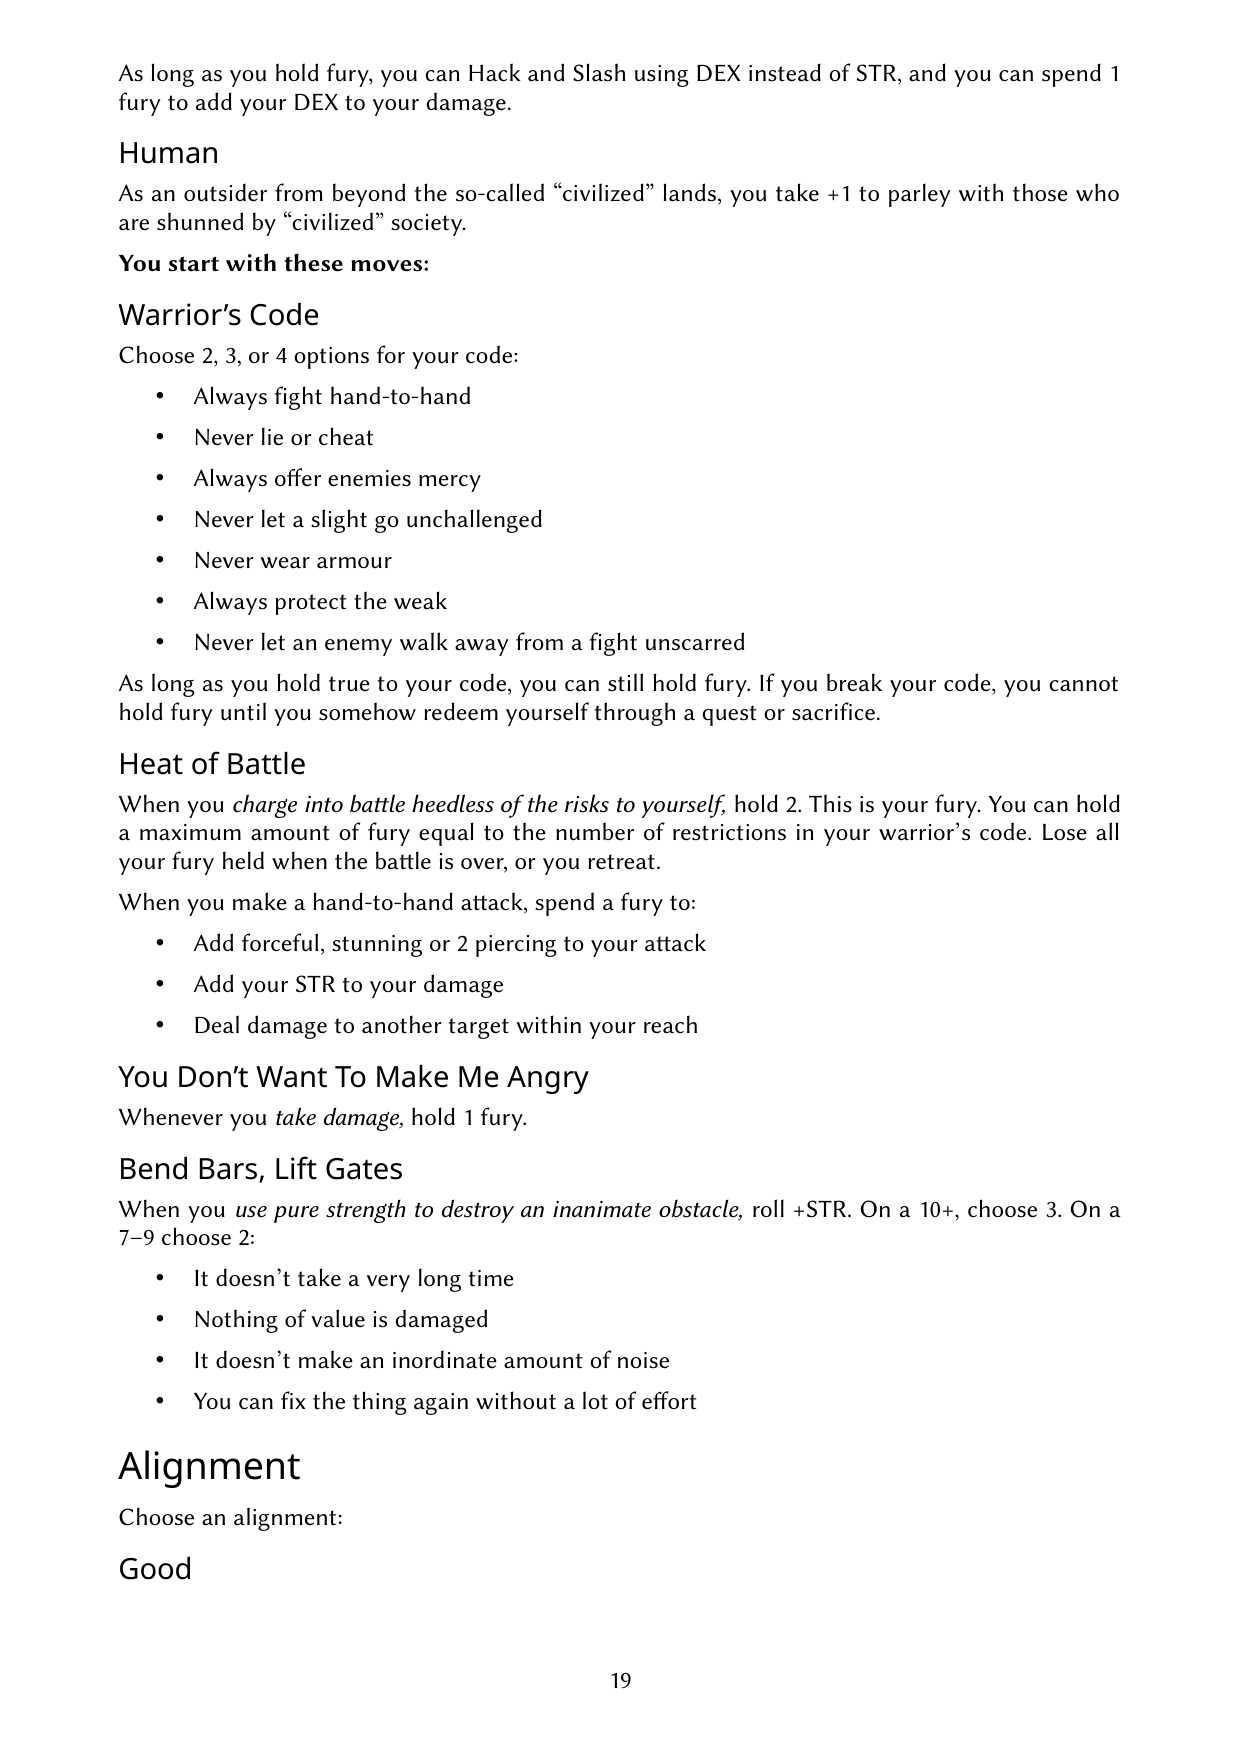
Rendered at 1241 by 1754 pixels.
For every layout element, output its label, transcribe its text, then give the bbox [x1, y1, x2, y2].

text As an outsider from beyond the so-called “civilized” lands, you take +1 to parley with those who are shunned by “civilized” society. [118, 179, 1122, 237]
list Always protect the weak [156, 587, 1122, 616]
list Never wear armour [156, 546, 1122, 575]
list Never let a slight go unchallenged [156, 505, 1122, 534]
subtitle Heat of Battle [118, 743, 1122, 783]
list It doesn’t take a very long time [156, 1264, 1122, 1293]
subtitle Alignment [118, 1439, 1122, 1491]
list You can fix the thing again without a lot of effort [156, 1387, 1122, 1416]
subtitle You Don’t Want To Make Me Angry [118, 1056, 1122, 1096]
text Whenever you take damage, hold 1 fury. [118, 1103, 1122, 1131]
subtitle Good [118, 1548, 1122, 1588]
list Add forceful, stunning or 2 piercing to your attack [156, 929, 1122, 957]
list Never lie or cheat [156, 423, 1122, 452]
text Choose 2, 3, or 4 options for your code: [118, 341, 1122, 369]
text When you use pure strength to destroy an inanimate obstacle, roll +STR. On a 10+, choose 3. On a 7–9 choose 2: [118, 1195, 1122, 1252]
subtitle Bend Bars, Lift Gates [118, 1148, 1122, 1188]
subtitle Warrior’s Code [118, 294, 1122, 334]
text Choose an alignment: [118, 1503, 1122, 1532]
text When you charge into battle heedless of the risks to yourself, hold 2. This is your fury. You can hold a maximum amount of fury equal to the number of restrictions in your warrior’s code. Lose all your fury held when the battle is over, or you retreat. [118, 790, 1122, 875]
text As long as you hold true to your code, you can still hold fury. If you break your code, you cannot hold fury until you somehow redeem yourself through a quest or sacrifice. [118, 669, 1122, 726]
list Always fight hand-to-hand [156, 382, 1122, 411]
list Always offer enemies mercy [156, 464, 1122, 493]
subtitle Human [118, 133, 1122, 172]
text When you make a hand-to-hand attack, spend a fury to: [118, 888, 1122, 916]
list Never let an enemy walk away from a fight unscarred [156, 628, 1122, 657]
list Deal damage to another target within your reach [156, 1011, 1122, 1039]
list Add your STR to your damage [156, 970, 1122, 998]
text As long as you hold fury, you can Hack and Slash using DEX instead of STR, and you can spend 1 fury to add your DEX to your damage. [118, 59, 1122, 116]
text You start with these moves: [118, 249, 1122, 278]
list It doesn’t make an inordinate amount of noise [156, 1346, 1122, 1375]
list Nothing of value is damaged [156, 1305, 1122, 1334]
